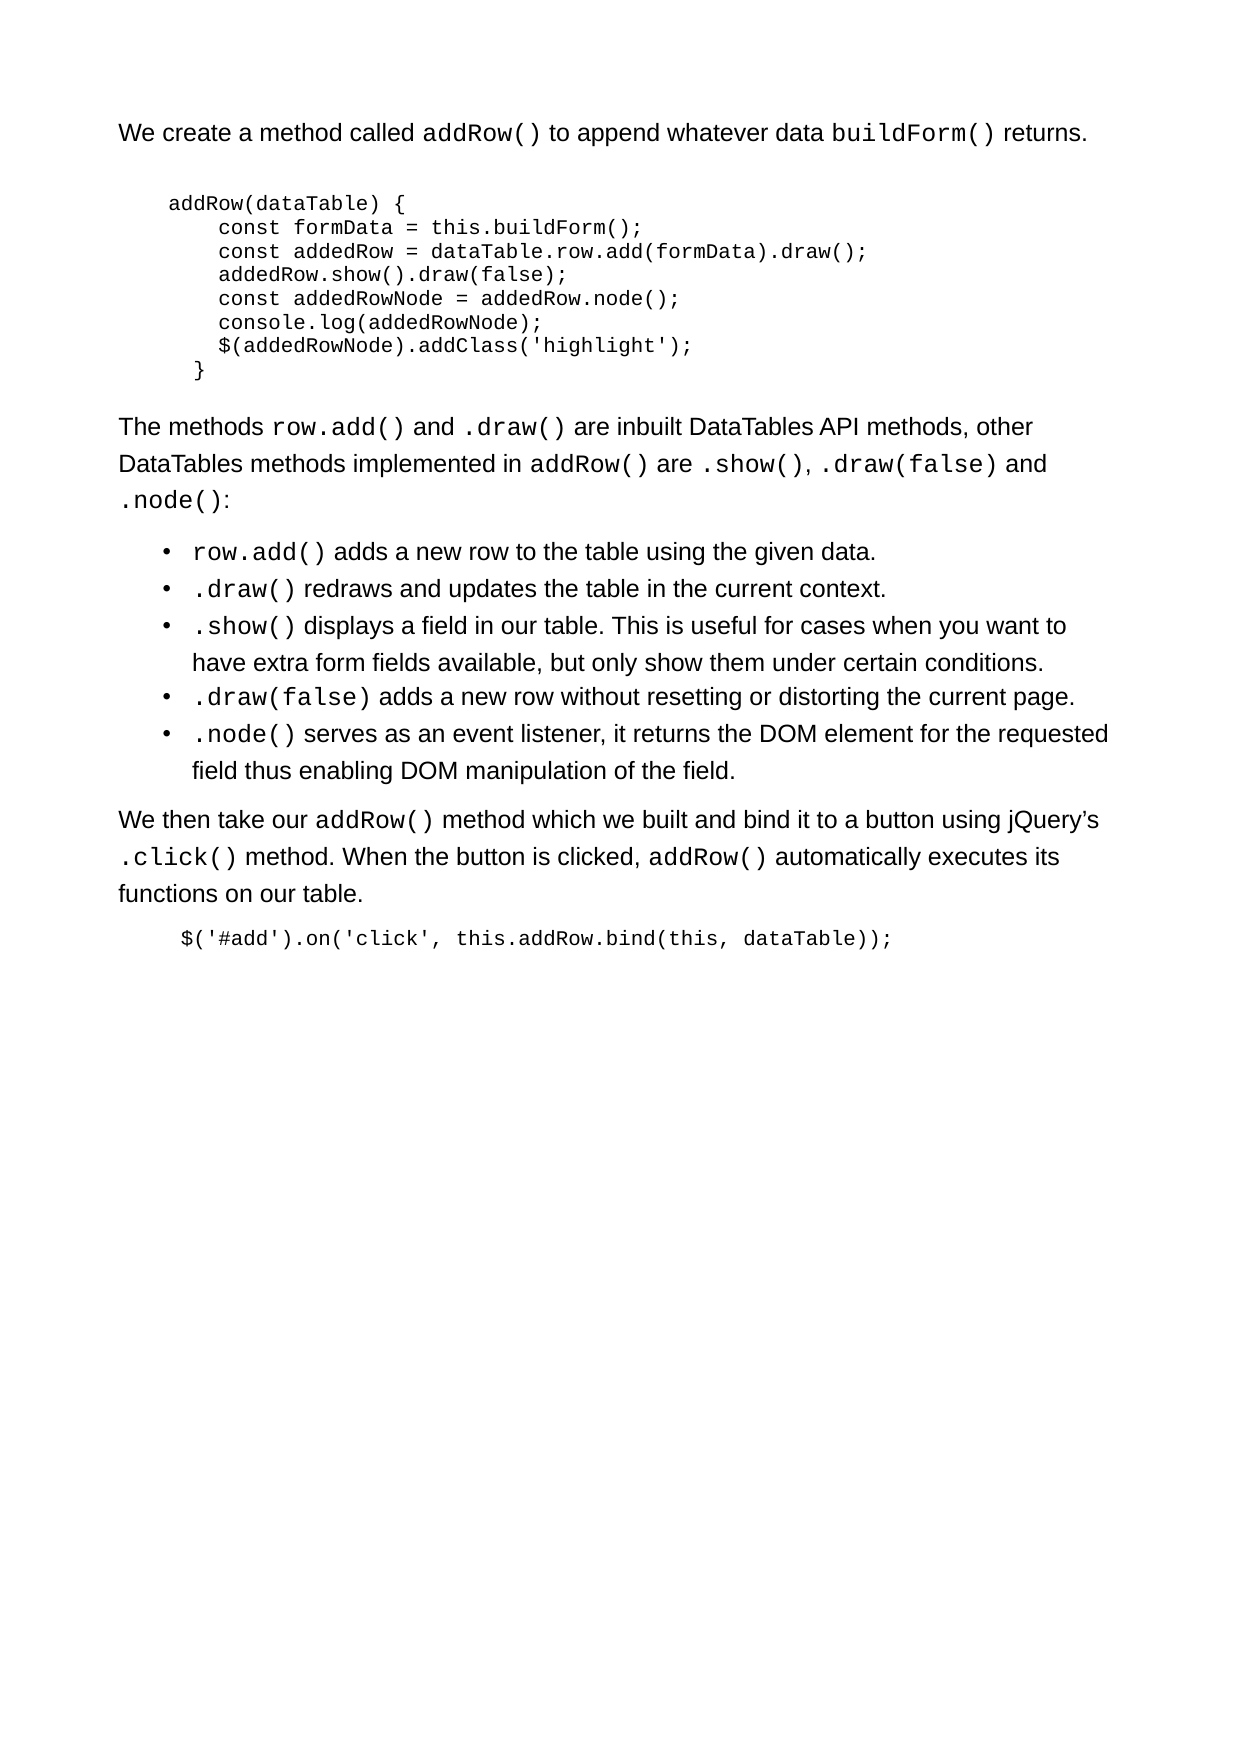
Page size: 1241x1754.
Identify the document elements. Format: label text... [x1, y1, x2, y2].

text console.log(addedRowNode); [118, 312, 1122, 335]
list row.add() adds a new row to the table using the given data. [162, 537, 1122, 568]
list .show() displays a field in our table. This is useful for cases when you want to have extra form fields available, but only show them under certain conditions. [162, 611, 1122, 677]
list .draw() redraws and updates the table in the current context. [162, 574, 1122, 605]
text const addedRow = dataTable.row.add(formData).draw(); [118, 241, 1122, 264]
text $('#add').on('click', this.addRow.bind(this, dataTable)); [118, 928, 1122, 951]
list .draw(false) adds a new row without resetting or distorting the current page. [162, 682, 1122, 713]
list .node() serves as an event listener, it returns the DOM element for the requested field thus enabling DOM manipulation of the field. [162, 719, 1122, 785]
text The methods row.add() and .draw() are inbuilt DataTables API methods, other DataTables methods implemented in addRow() are .show(), .draw(false) and .node(): [118, 412, 1122, 516]
text addedRow.show().draw(false); [118, 264, 1122, 288]
text const addedRowNode = addedRow.node(); [118, 288, 1122, 312]
text We then take our addRow() method which we built and bind it to a button using jQuery’s .click() method. When the button is clicked, addRow() automatically executes its functions on our table. [118, 805, 1122, 907]
text We create a method called addRow() to append whatever data buildForm() returns. [118, 118, 1122, 149]
text addRow(dataTable) { [118, 193, 1122, 217]
text } [118, 359, 1122, 383]
text const formData = this.buildForm(); [118, 217, 1122, 241]
text $(addedRowNode).addClass('highlight'); [118, 335, 1122, 359]
